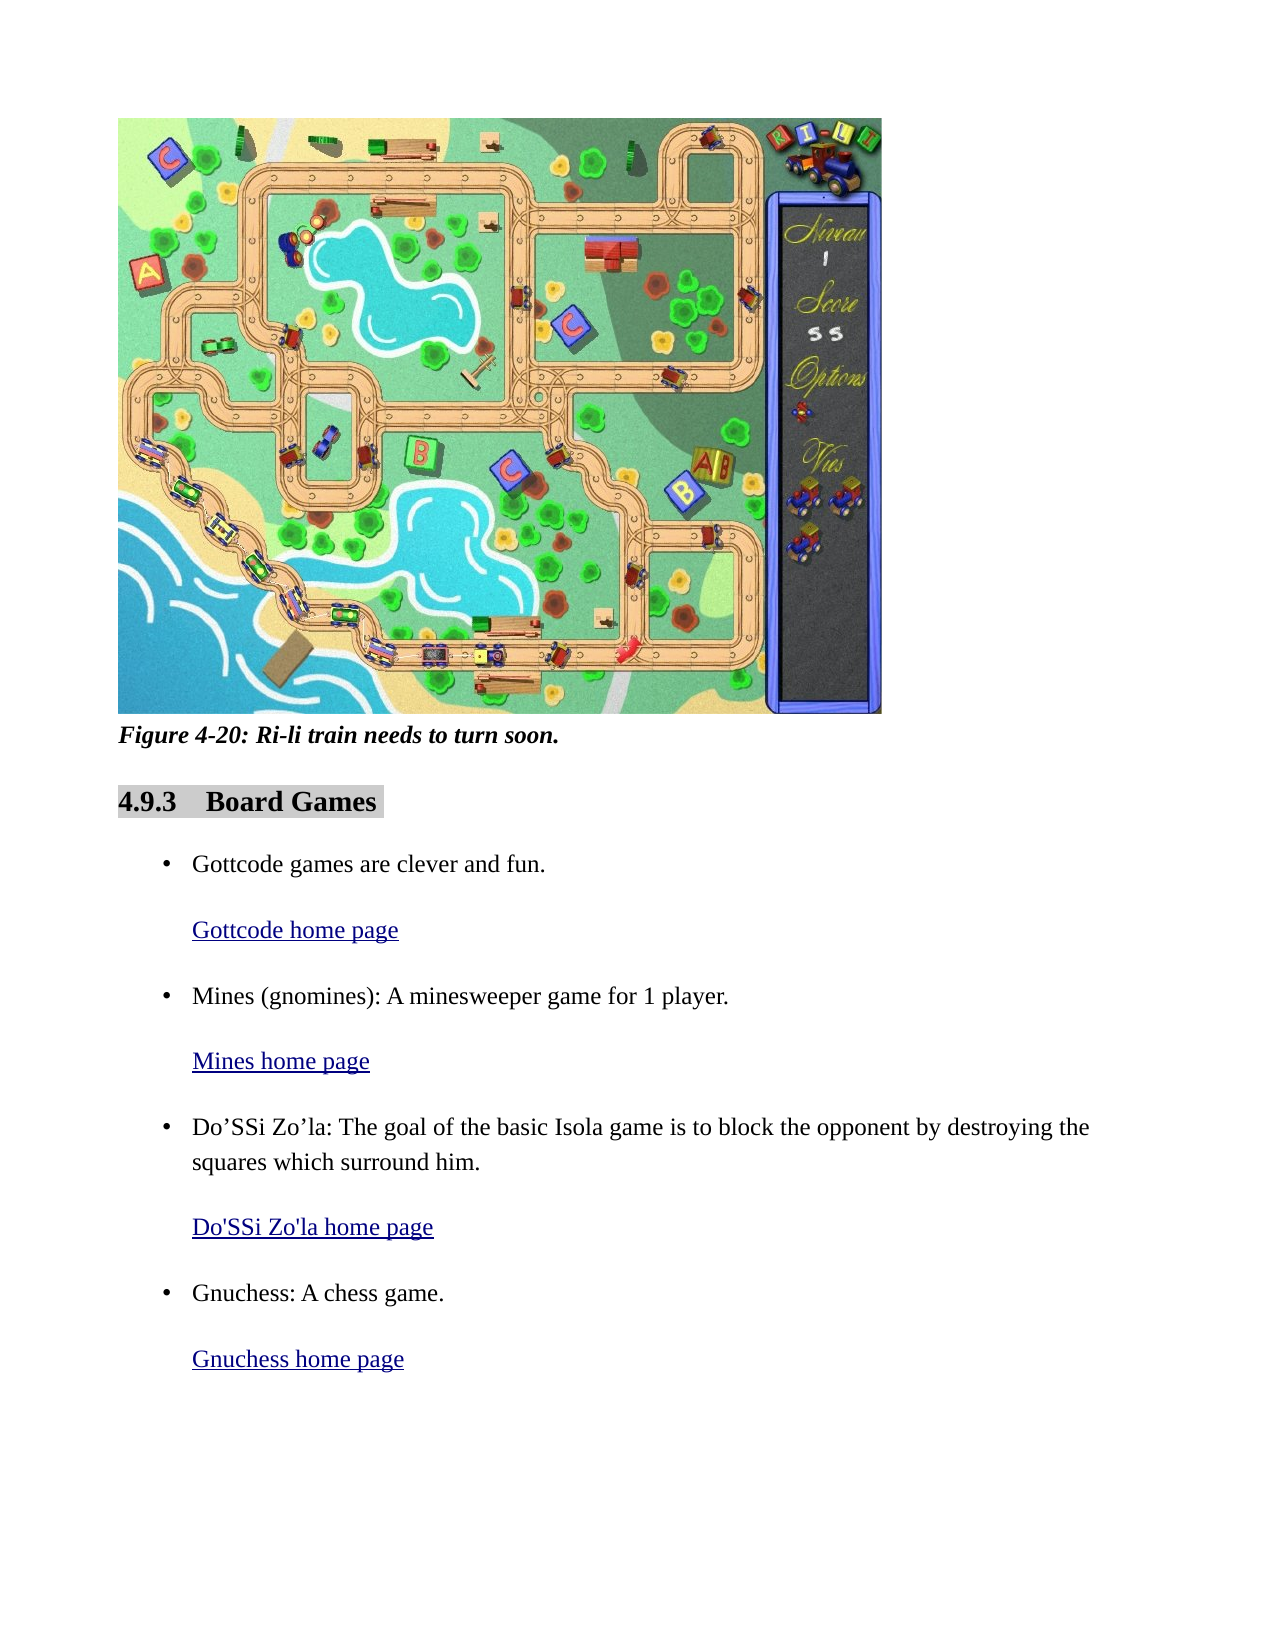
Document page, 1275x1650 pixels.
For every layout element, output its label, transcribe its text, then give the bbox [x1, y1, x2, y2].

text Mines home page [118, 1046, 1157, 1075]
picture [118, 118, 882, 714]
list Do’SSi Zo’la: The goal of the basic Isola game is to block the opponent by destroying the squares which surround him. [162, 1112, 1157, 1175]
list Gottcode games are clever and fun. [162, 849, 1157, 878]
list Mines (gnomines): A minesweeper game for 1 player. [162, 981, 1157, 1009]
subtitle 4.9.3 Board Games [118, 784, 1157, 818]
list Do'SSi Zo'la home page [162, 1212, 1157, 1241]
list Gnuchess: A chess game. [162, 1278, 1157, 1307]
list Gnuchess home page [162, 1344, 1157, 1373]
list Gottcode home page [162, 915, 1157, 944]
text Figure 4-20: Ri-li train needs to turn soon. [118, 118, 1157, 748]
